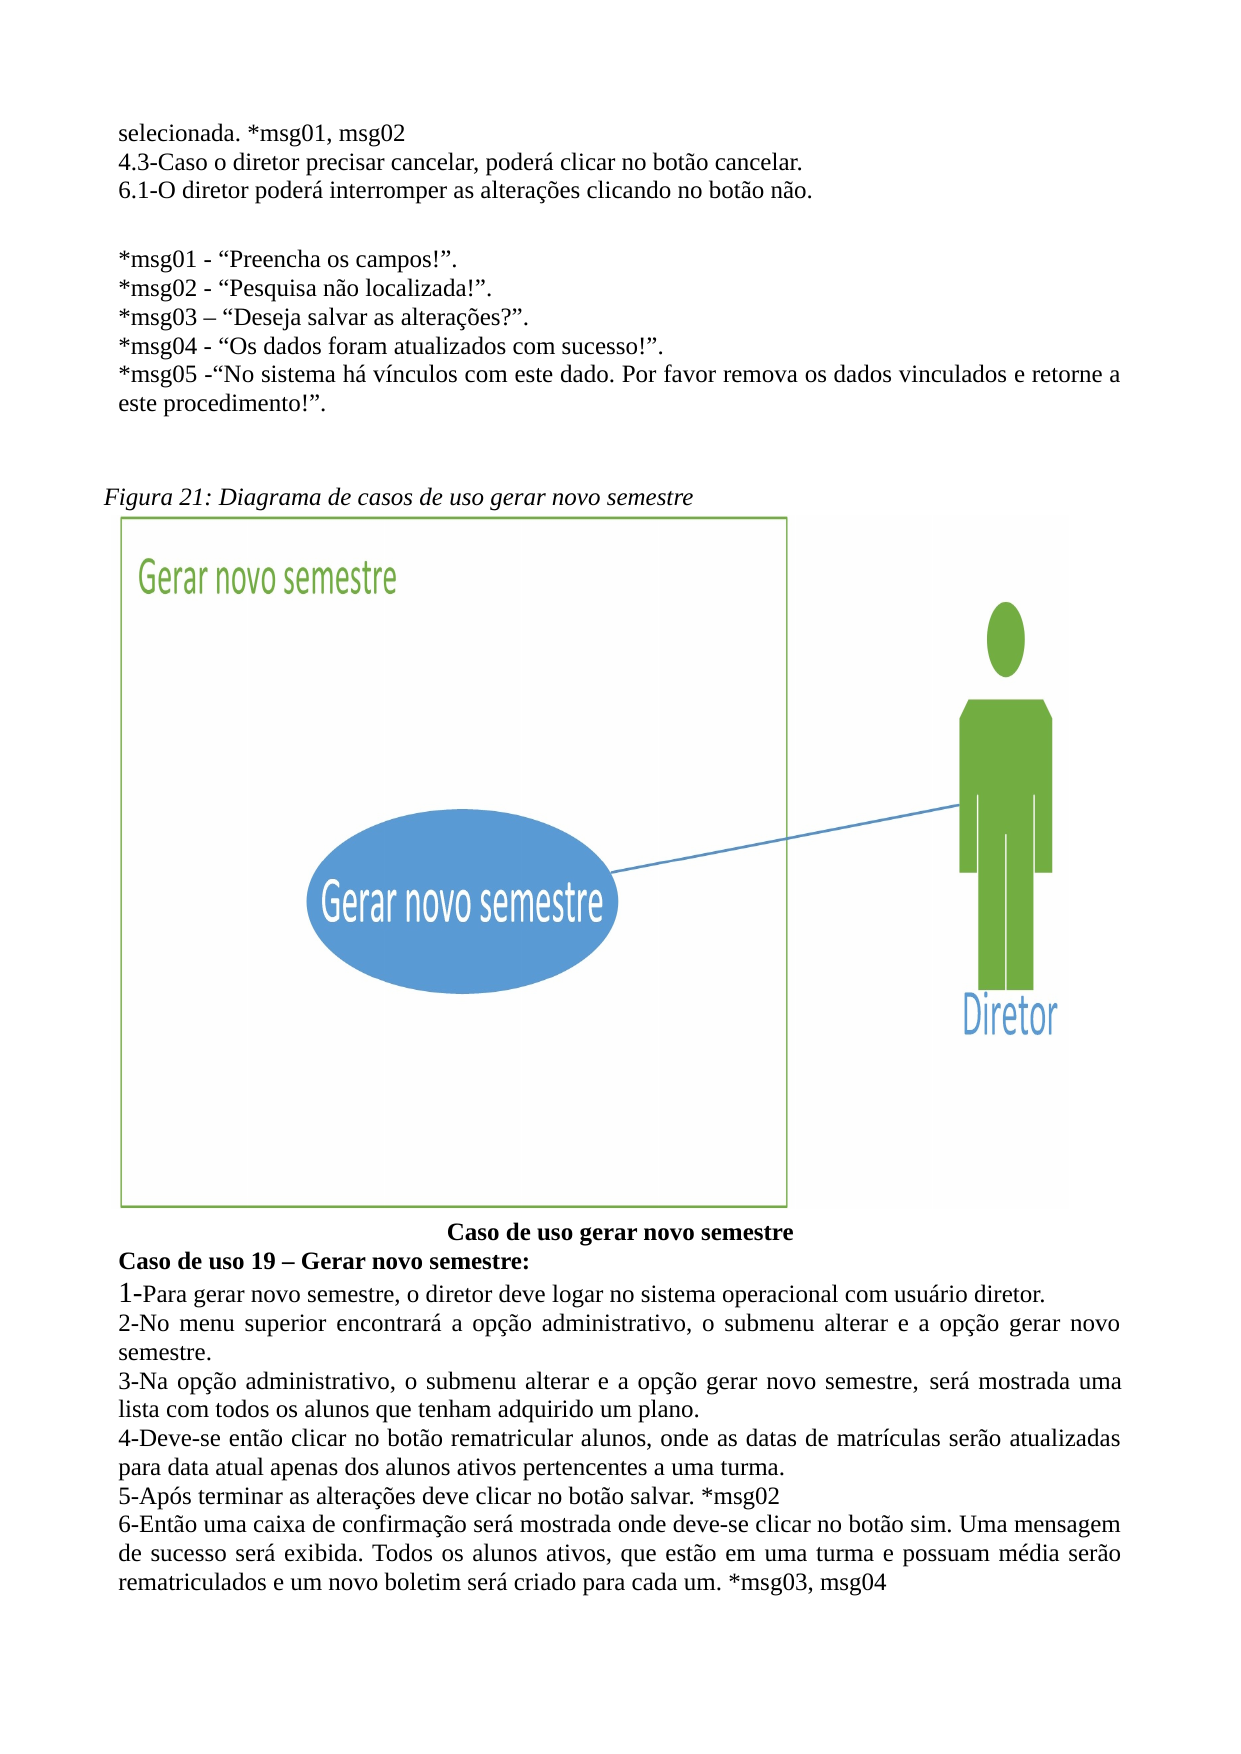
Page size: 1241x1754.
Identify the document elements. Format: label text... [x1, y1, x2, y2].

text 4.3-Caso o diretor precisar cancelar, poderá clicar no botão cancelar. [118, 147, 1122, 176]
text selecionada. *msg01, msg02 [118, 118, 1122, 147]
text Caso de uso 19 – Gerar novo semestre: [118, 1246, 1122, 1275]
text *msg02 - “Pesquisa não localizada!”. [118, 273, 1122, 302]
text 6-Então uma caixa de confirmação será mostrada onde deve-se clicar no botão sim. Uma mensagem de sucesso será exibida. Todos os alunos ativos, que estão em uma turma e possuam média serão rematriculados e um novo boletim será criado para cada um. *msg03, msg04 [118, 1509, 1122, 1596]
text *msg01 - “Preencha os campos!”. [118, 244, 1122, 273]
text 1-Para gerar novo semestre, o diretor deve logar no sistema operacional com usuário diretor. [118, 1275, 1122, 1308]
text 3-Na opção administrativo, o submenu alterar e a opção gerar novo semestre, será mostrada uma lista com todos os alunos que tenham adquirido um plano. [118, 1366, 1122, 1423]
text Figura 21: Diagrama de casos de uso gerar novo semestre [103, 482, 1080, 511]
text 4-Deve-se então clicar no botão rematricular alunos, onde as datas de matrículas serão atualizadas para data atual apenas dos alunos ativos pertencentes a uma turma. [118, 1423, 1122, 1481]
text *msg05 -“No sistema há vínculos com este dado. Por favor remova os dados vinculados e retorne a este procedimento!”. [118, 359, 1122, 417]
text *msg03 – “Deseja salvar as alterações?”. [118, 302, 1122, 331]
text *msg04 - “Os dados foram atualizados com sucesso!”. [118, 331, 1122, 359]
text Caso de uso gerar novo semestre [103, 446, 1122, 1246]
text 5-Após terminar as alterações deve clicar no botão salvar. *msg02 [118, 1481, 1122, 1509]
text 2-No menu superior encontrará a opção administrativo, o submenu alterar e a opção gerar novo semestre. [118, 1308, 1122, 1366]
text 6.1-O diretor poderá interromper as alterações clicando no botão não. [118, 176, 1122, 204]
picture [111, 515, 1070, 1209]
